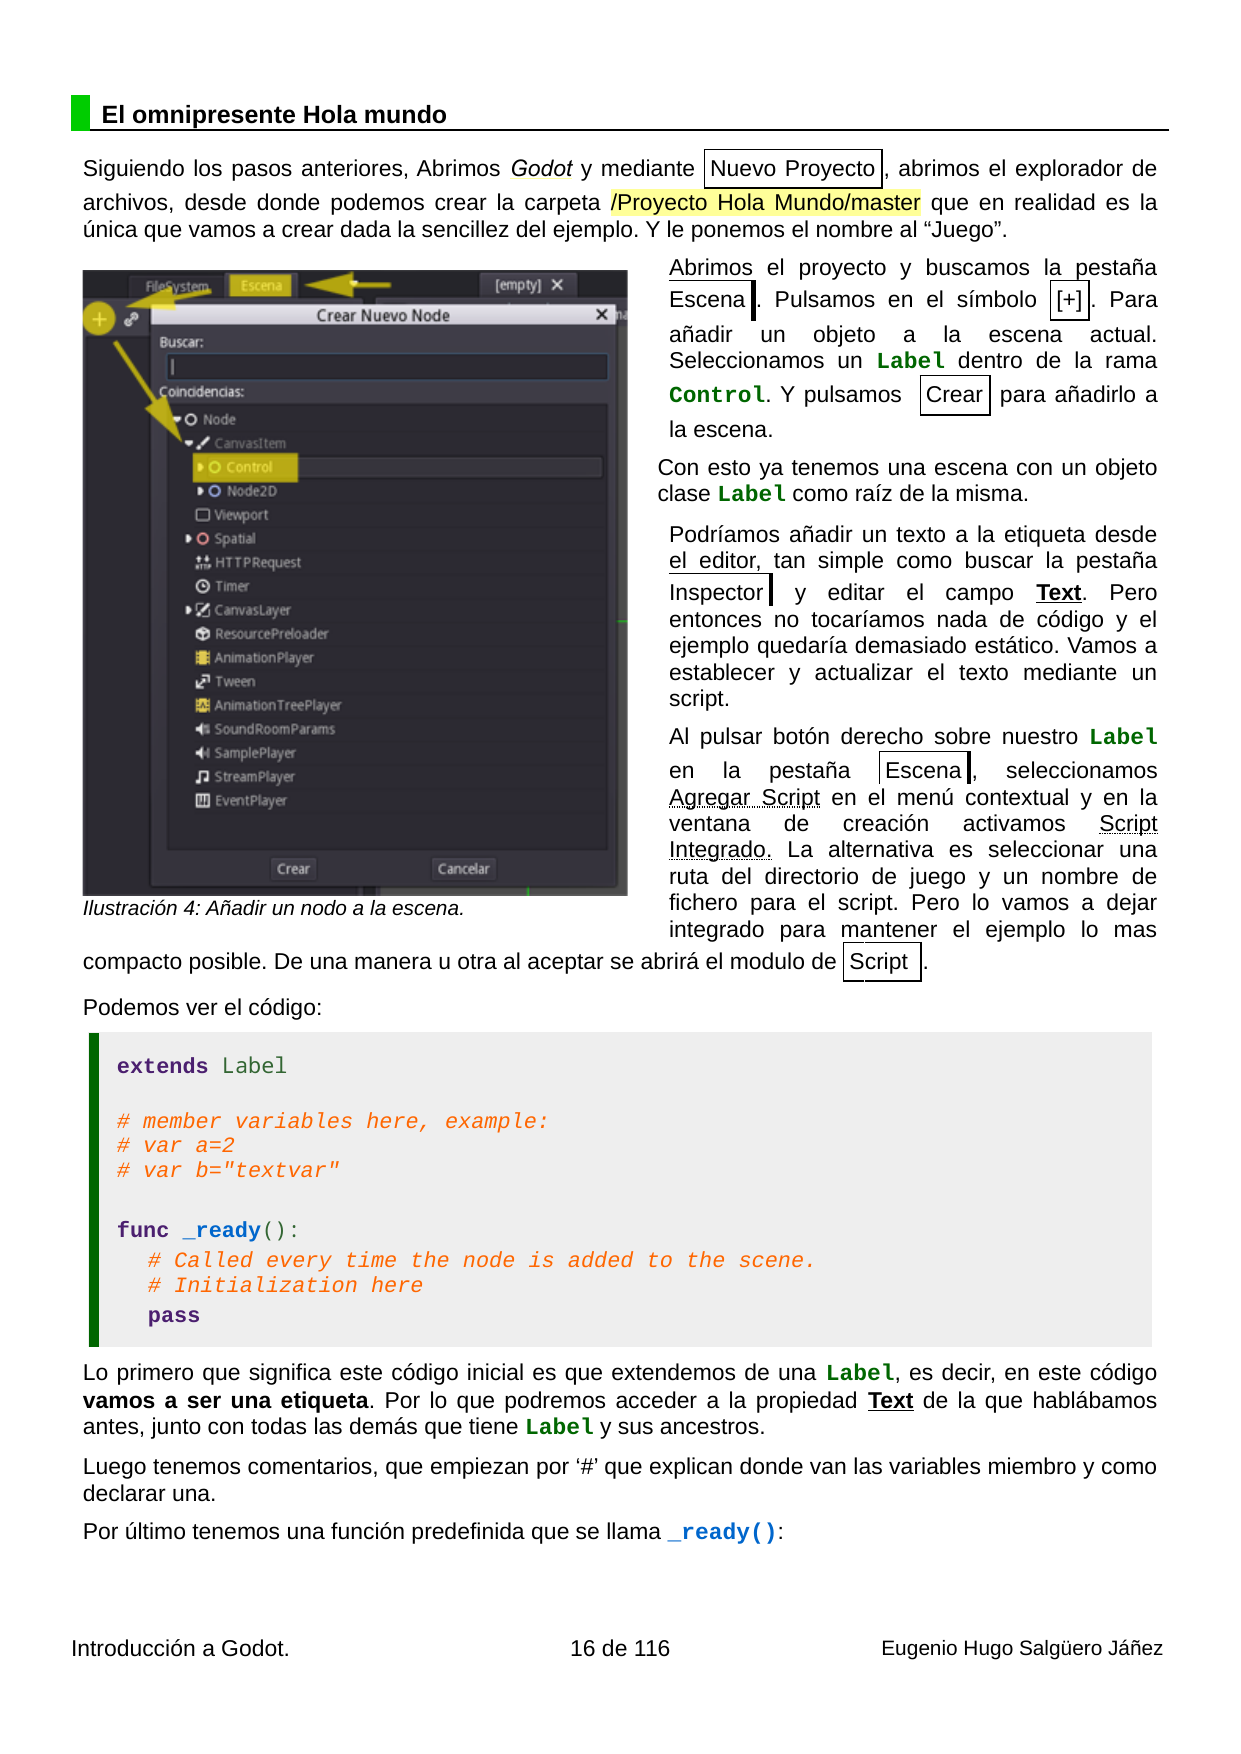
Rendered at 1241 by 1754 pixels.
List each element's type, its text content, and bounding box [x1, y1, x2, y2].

subtitle El omnipresente Hola mundo [71, 94, 1169, 129]
text Lo primero que significa este código inicial es que extendemos de una Label, es decir, en este código vamos a ser una etiqueta. Por lo que podremos acceder a la propiedad Text de la que hablábamos antes, junto con todas las demás que tiene Label y sus ancestros. [83, 1358, 1158, 1441]
picture [82, 270, 628, 896]
text extends Label # member variables here, example: # var a=2 # var b="textvar" func _ready(): # Called every time the node is added to the scene. # Initialization here pass [88, 1032, 1152, 1347]
text Al pulsar botón derecho sobre nuestro Label en la pestaña Escena, seleccionamos Agregar Script en el menú contextual y en la ventana de creación activamos Script Integrado. La alternativa es seleccionar una ruta del directorio de juego y un nombre de fichero para el script. Pero lo vamos a dejar integrado para mantener el ejemplo lo mas compacto posible. De una manera u otra al aceptar se abrirá el modulo de Script . [83, 723, 1158, 982]
text Con esto ya tenemos una escena con un objeto clase Label como raíz de la misma. [628, 454, 1158, 509]
text Abrimos el proyecto y buscamos la pestaña Escena. Pulsamos en el símbolo [+]. Para añadir un objeto a la escena actual. Seleccionamos un Label dentro de la rama Control. Y pulsamos Crear para añadirlo a la escena. [83, 254, 1158, 442]
text Ilustración 4: Añadir un nodo a la escena. [83, 896, 628, 919]
text Luego tenemos comentarios, que empiezan por ‘#’ que explican donde van las variables miembro y como declarar una. [83, 1453, 1158, 1506]
text Siguiendo los pasos anteriores, Abrimos Godot y mediante Nuevo Proyecto, abrimos el explorador de archivos, desde donde podemos crear la carpeta /Proyecto Hola Mundo/master que en realidad es la única que vamos a crear dada la sencillez del ejemplo. Y le ponemos el nombre al “Juego”. [83, 149, 1158, 242]
text Podríamos añadir un texto a la etiqueta desde el editor, tan simple como buscar la pestaña Inspector y editar el campo Text. Pero entonces no tocaríamos nada de código y el ejemplo quedaría demasiado estático. Vamos a establecer y actualizar el texto mediante un script. [628, 521, 1158, 711]
text Por último tenemos una función predefinida que se llama _ready(): [83, 1518, 1158, 1546]
text Podemos ver el código: [83, 994, 1158, 1021]
